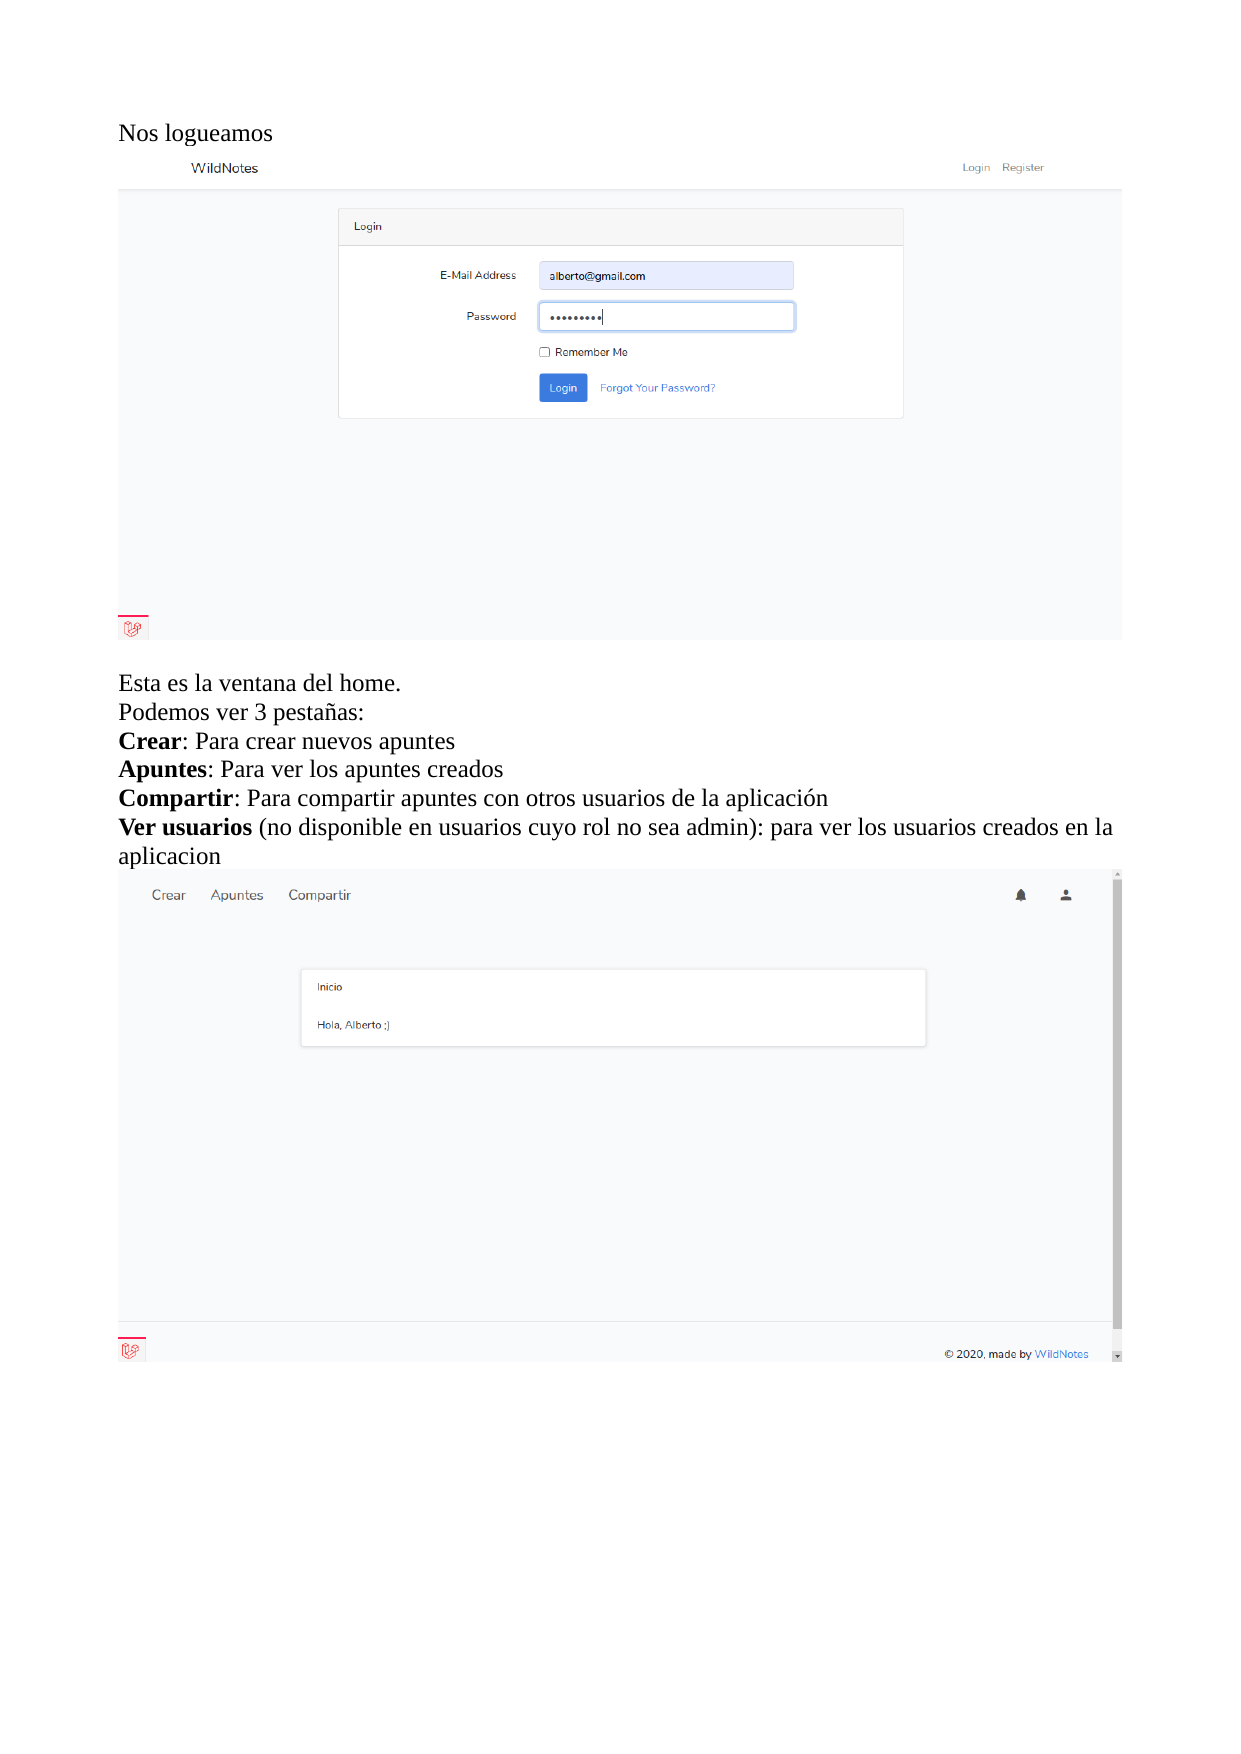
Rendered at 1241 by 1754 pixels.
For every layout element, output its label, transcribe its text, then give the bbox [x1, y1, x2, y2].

text Ver usuarios (no disponible en usuarios cuyo rol no sea admin): para ver los usuarios creados en la aplicacion [118, 812, 1122, 869]
text Podemos ver 3 pestañas: [118, 697, 1122, 726]
text Nos logueamos [118, 118, 1122, 146]
text Apuntes: Para ver los apuntes creados [118, 754, 1122, 783]
text Esta es la ventana del home. [118, 668, 1122, 697]
text Crear: Para crear nuevos apuntes [118, 726, 1122, 754]
picture [118, 869, 1123, 1362]
text Compartir: Para compartir apuntes con otros usuarios de la aplicación [118, 783, 1122, 812]
picture [118, 146, 1123, 640]
